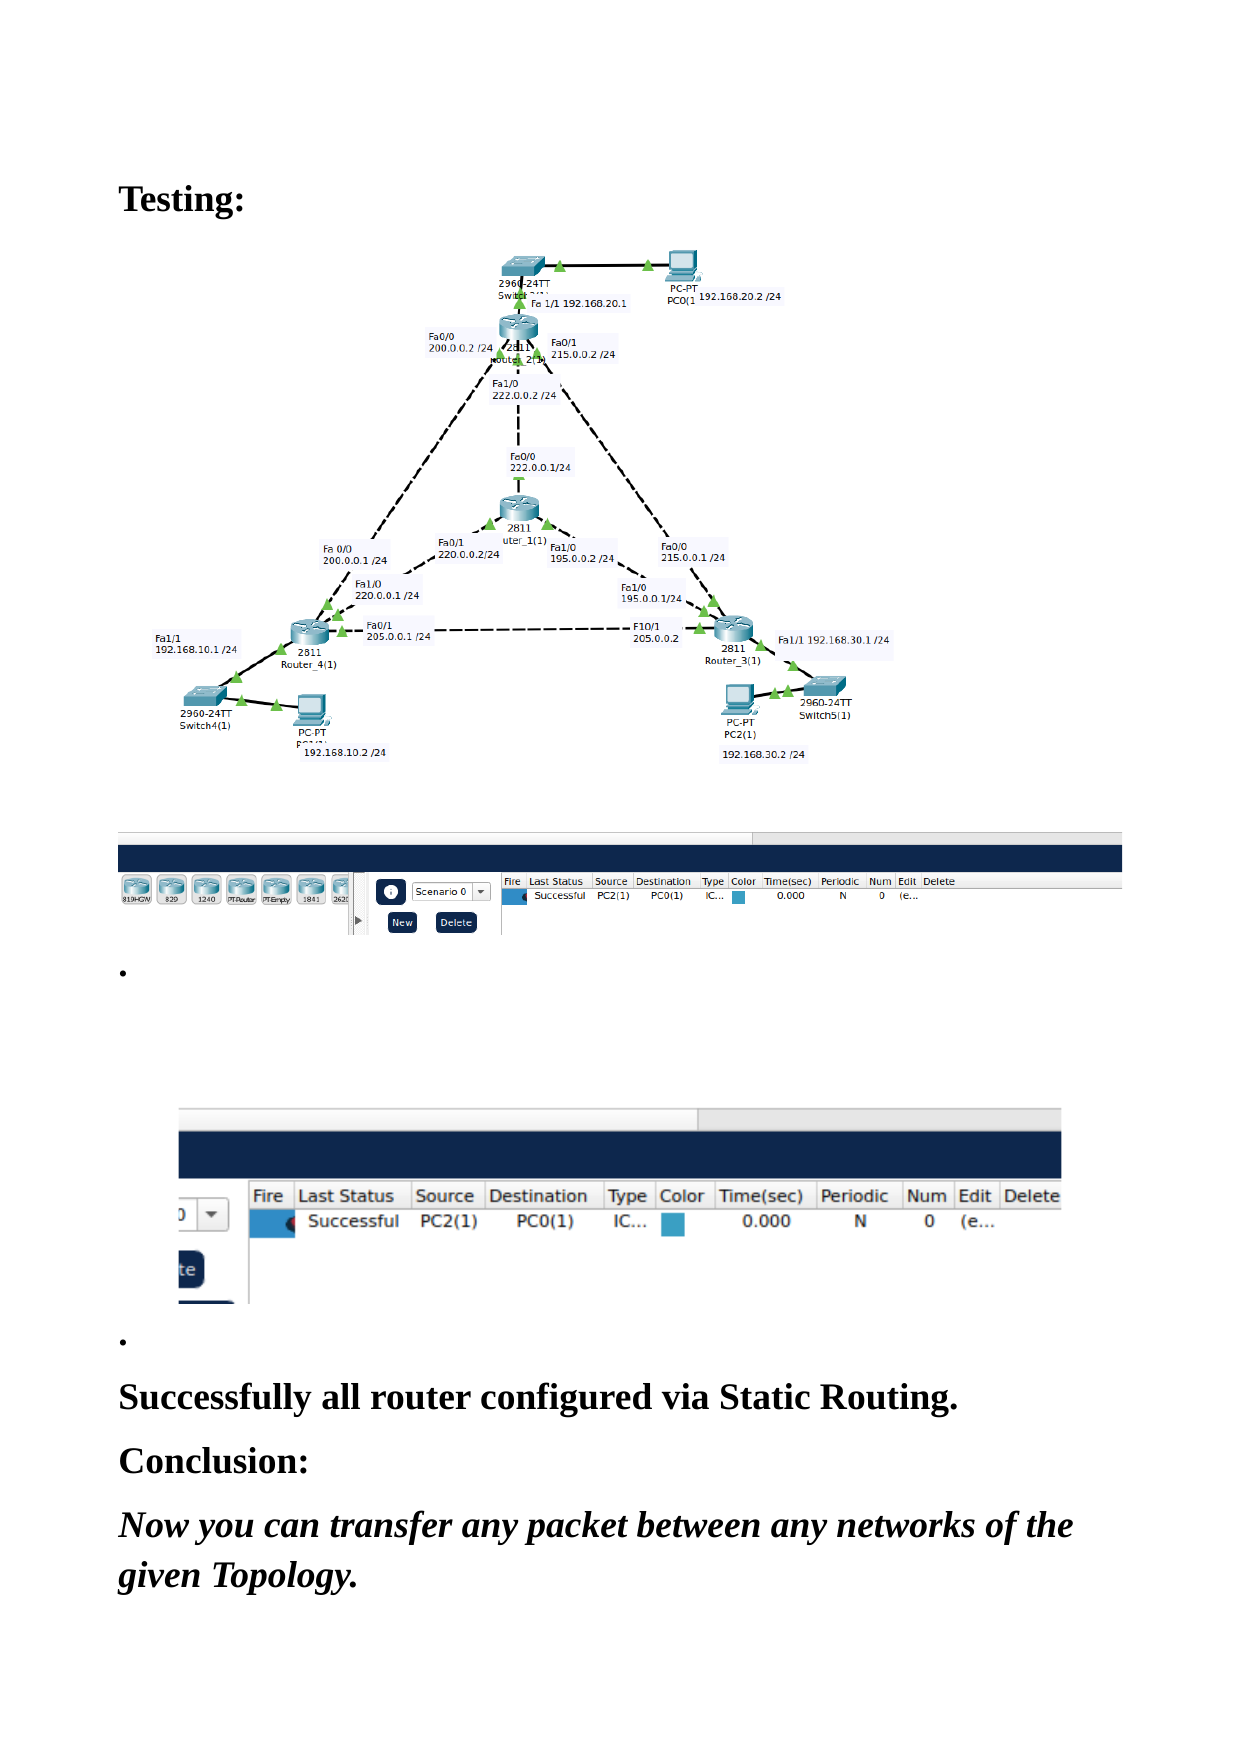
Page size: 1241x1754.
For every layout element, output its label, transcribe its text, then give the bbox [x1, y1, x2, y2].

text Testing: [118, 176, 1122, 219]
text Successfully all router configured via Static Routing. [118, 1374, 1122, 1417]
text Conclusion: [118, 1438, 1122, 1481]
text Now you can transfer any packet between any networks of the given Topology. [118, 1502, 1122, 1595]
text . [118, 935, 1122, 984]
picture [178, 1005, 1062, 1304]
picture [118, 240, 1123, 935]
text . [118, 1005, 1122, 1353]
